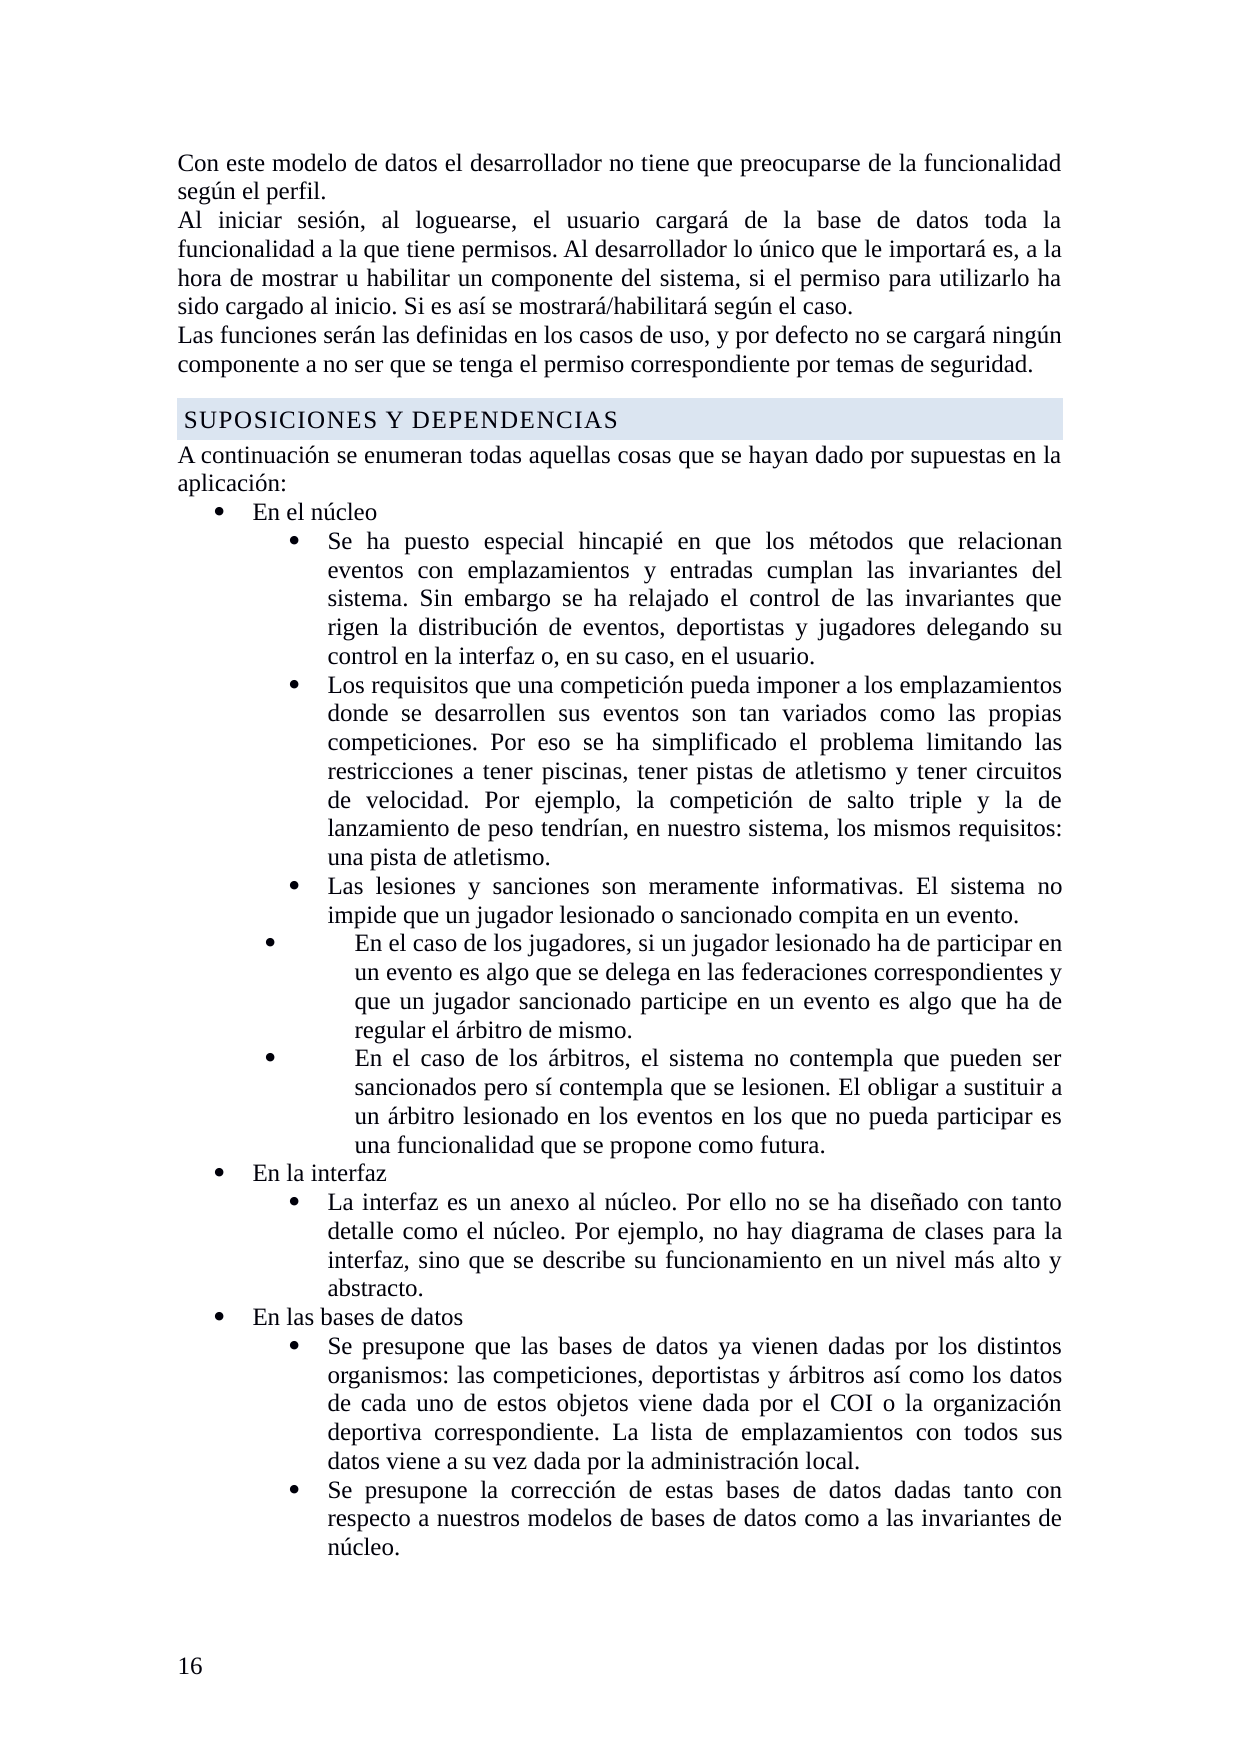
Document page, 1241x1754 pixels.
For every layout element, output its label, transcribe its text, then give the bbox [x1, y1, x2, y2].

list Las lesiones y sanciones son meramente informativas. El sistema no impide que un jugador lesionado o sancionado compita en un evento. [290, 871, 1063, 928]
list En el caso de los árbitros, el sistema no contempla que pueden ser sancionados pero sí contempla que se lesionen. El obligar a sustituir a un árbitro lesionado en los eventos en los que no pueda participar es una funcionalidad que se propone como futura. [266, 1043, 1063, 1158]
list En las bases de datos [215, 1302, 1063, 1331]
text Las funciones serán las definidas en los casos de uso, y por defecto no se cargará ningún componente a no ser que se tenga el permiso correspondiente por temas de seguridad. [177, 320, 1063, 378]
list Se presupone la corrección de estas bases de datos dadas tanto con respecto a nuestros modelos de bases de datos como a las invariantes de núcleo. [290, 1475, 1063, 1561]
list La interfaz es un anexo al núcleo. Por ello no se ha diseñado con tanto detalle como el núcleo. Por ejemplo, no hay diagrama de clases para la interfaz, sino que se describe su funcionamiento en un nivel más alto y abstracto. [290, 1187, 1063, 1302]
list Los requisitos que una competición pueda imponer a los emplazamientos donde se desarrollen sus eventos son tan variados como las propias competiciones. Por eso se ha simplificado el problema limitando las restricciones a tener piscinas, tener pistas de atletismo y tener circuitos de velocidad. Por ejemplo, la competición de salto triple y la de lanzamiento de peso tendrían, en nuestro sistema, los mismos requisitos: una pista de atletismo. [290, 670, 1063, 871]
text Al iniciar sesión, al loguearse, el usuario cargará de la base de datos toda la funcionalidad a la que tiene permisos. Al desarrollador lo único que le importará es, a la hora de mostrar u habilitar un componente del sistema, si el permiso para utilizarlo ha sido cargado al inicio. Si es así se mostrará/habilitará según el caso. [177, 205, 1063, 320]
list Se ha puesto especial hincapié en que los métodos que relacionan eventos con emplazamientos y entradas cumplan las invariantes del sistema. Sin embargo se ha relajado el control de las invariantes que rigen la distribución de eventos, deportistas y jugadores delegando su control en la interfaz o, en su caso, en el usuario. [290, 526, 1063, 670]
subtitle Suposiciones y dependencias [184, 405, 1057, 433]
text Con este modelo de datos el desarrollador no tiene que preocuparse de la funcionalidad según el perfil. [177, 148, 1063, 205]
text A continuación se enumeran todas aquellas cosas que se hayan dado por supuestas en la aplicación: [177, 440, 1063, 497]
list En la interfaz [215, 1158, 1063, 1187]
list En el caso de los jugadores, si un jugador lesionado ha de participar en un evento es algo que se delega en las federaciones correspondientes y que un jugador sancionado participe en un evento es algo que ha de regular el árbitro de mismo. [266, 928, 1063, 1043]
list Se presupone que las bases de datos ya vienen dadas por los distintos organismos: las competiciones, deportistas y árbitros así como los datos de cada uno de estos objetos viene dada por el COI o la organización deportiva correspondiente. La lista de emplazamientos con todos sus datos viene a su vez dada por la administración local. [290, 1331, 1063, 1475]
list En el núcleo [215, 497, 1063, 526]
